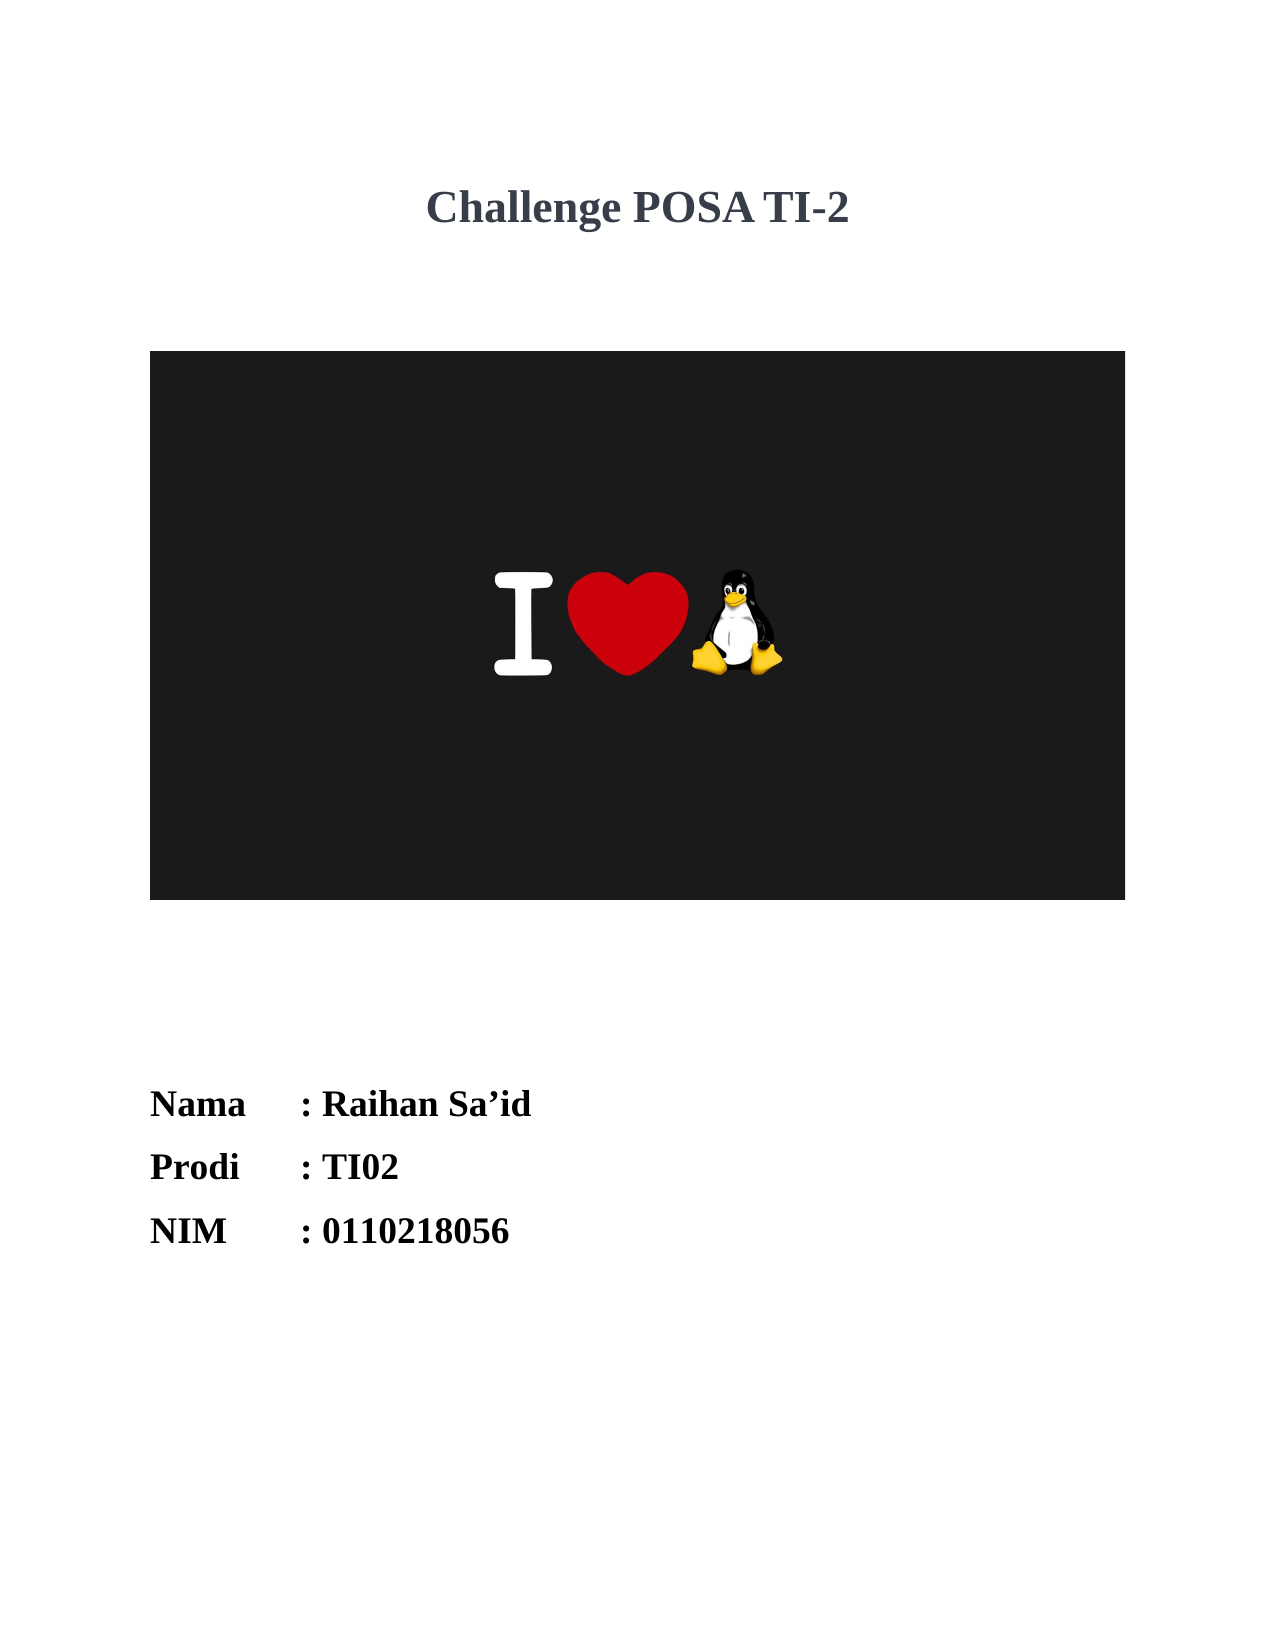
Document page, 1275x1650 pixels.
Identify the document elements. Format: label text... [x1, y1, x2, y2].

picture [150, 351, 1125, 900]
text Prodi : TI02 [150, 1145, 1125, 1188]
text Nama : Raihan Sa’id [150, 1082, 1125, 1125]
text NIM : 0110218056 [150, 1208, 1125, 1251]
subtitle Challenge POSA TI-2 [150, 179, 1125, 232]
